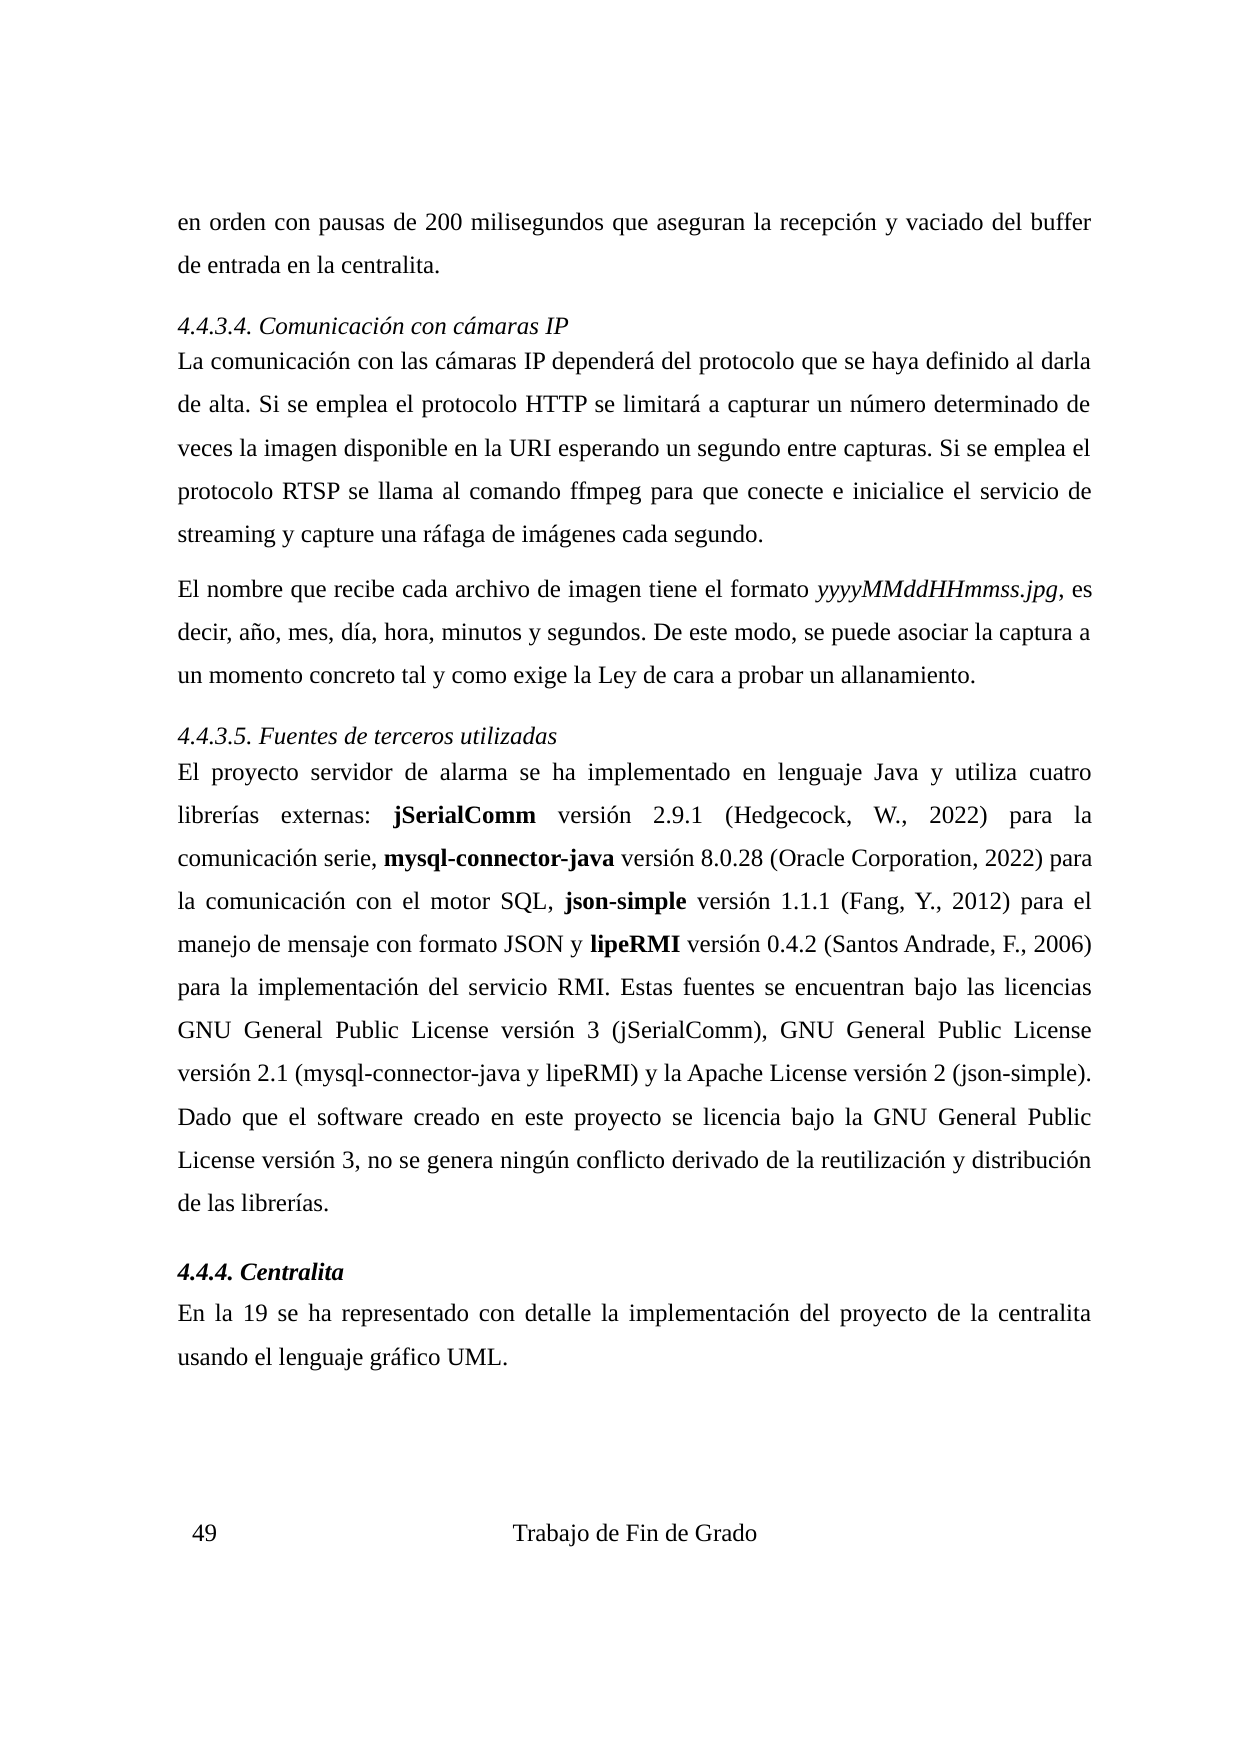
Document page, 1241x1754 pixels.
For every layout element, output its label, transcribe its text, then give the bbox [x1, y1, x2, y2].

subtitle 4.4.4. Centralita [177, 1257, 1092, 1286]
text El nombre que recibe cada archivo de imagen tiene el formato yyyyMMddHHmmss.jpg, es decir, año, mes, día, hora, minutos y segundos. De este modo, se puede asociar la captura a un momento concreto tal y como exige la Ley de cara a probar un allanamiento. [177, 574, 1092, 689]
text En la Figura 19 se ha representado con detalle la implementación del proyecto de la centralita usando el lenguaje gráfico UML. [177, 1298, 1092, 1370]
text El proyecto servidor de alarma se ha implementado en lenguaje Java y utiliza cuatro librerías externas: jSerialComm versión 2.9.1 (Hedgecock, W., 2022) para la comunicación serie, mysql-connector-java versión 8.0.28 (Oracle Corporation, 2022) para la comunicación con el motor SQL, json-simple versión 1.1.1 (Fang, Y., 2012) para el manejo de mensaje con formato JSON y lipeRMI versión 0.4.2 (Santos Andrade, F., 2006) para la implementación del servicio RMI. Estas fuentes se encuentran bajo las licencias GNU General Public License versión 3 (jSerialComm), GNU General Public License versión 2.1 (mysql-connector-java y lipeRMI) y la Apache License versión 2 (json-simple). Dado que el software creado en este proyecto se licencia bajo la GNU General Public License versión 3, no se genera ningún conflicto derivado de la reutilización y distribución de las librerías. [177, 757, 1092, 1217]
subtitle 4.4.3.5. Fuentes de terceros utilizadas [177, 721, 1092, 750]
subtitle 4.4.3.4. Comunicación con cámaras IP [177, 311, 1092, 340]
text La comunicación con las cámaras IP dependerá del protocolo que se haya definido al darla de alta. Si se emplea el protocolo HTTP se limitará a capturar un número determinado de veces la imagen disponible en la URI esperando un segundo entre capturas. Si se emplea el protocolo RTSP se llama al comando ffmpeg para que conecte e inicialice el servicio de streaming y capture una ráfaga de imágenes cada segundo. [177, 346, 1092, 548]
text en orden con pausas de 200 milisegundos que aseguran la recepción y vaciado del buffer de entrada en la centralita. [177, 207, 1092, 278]
